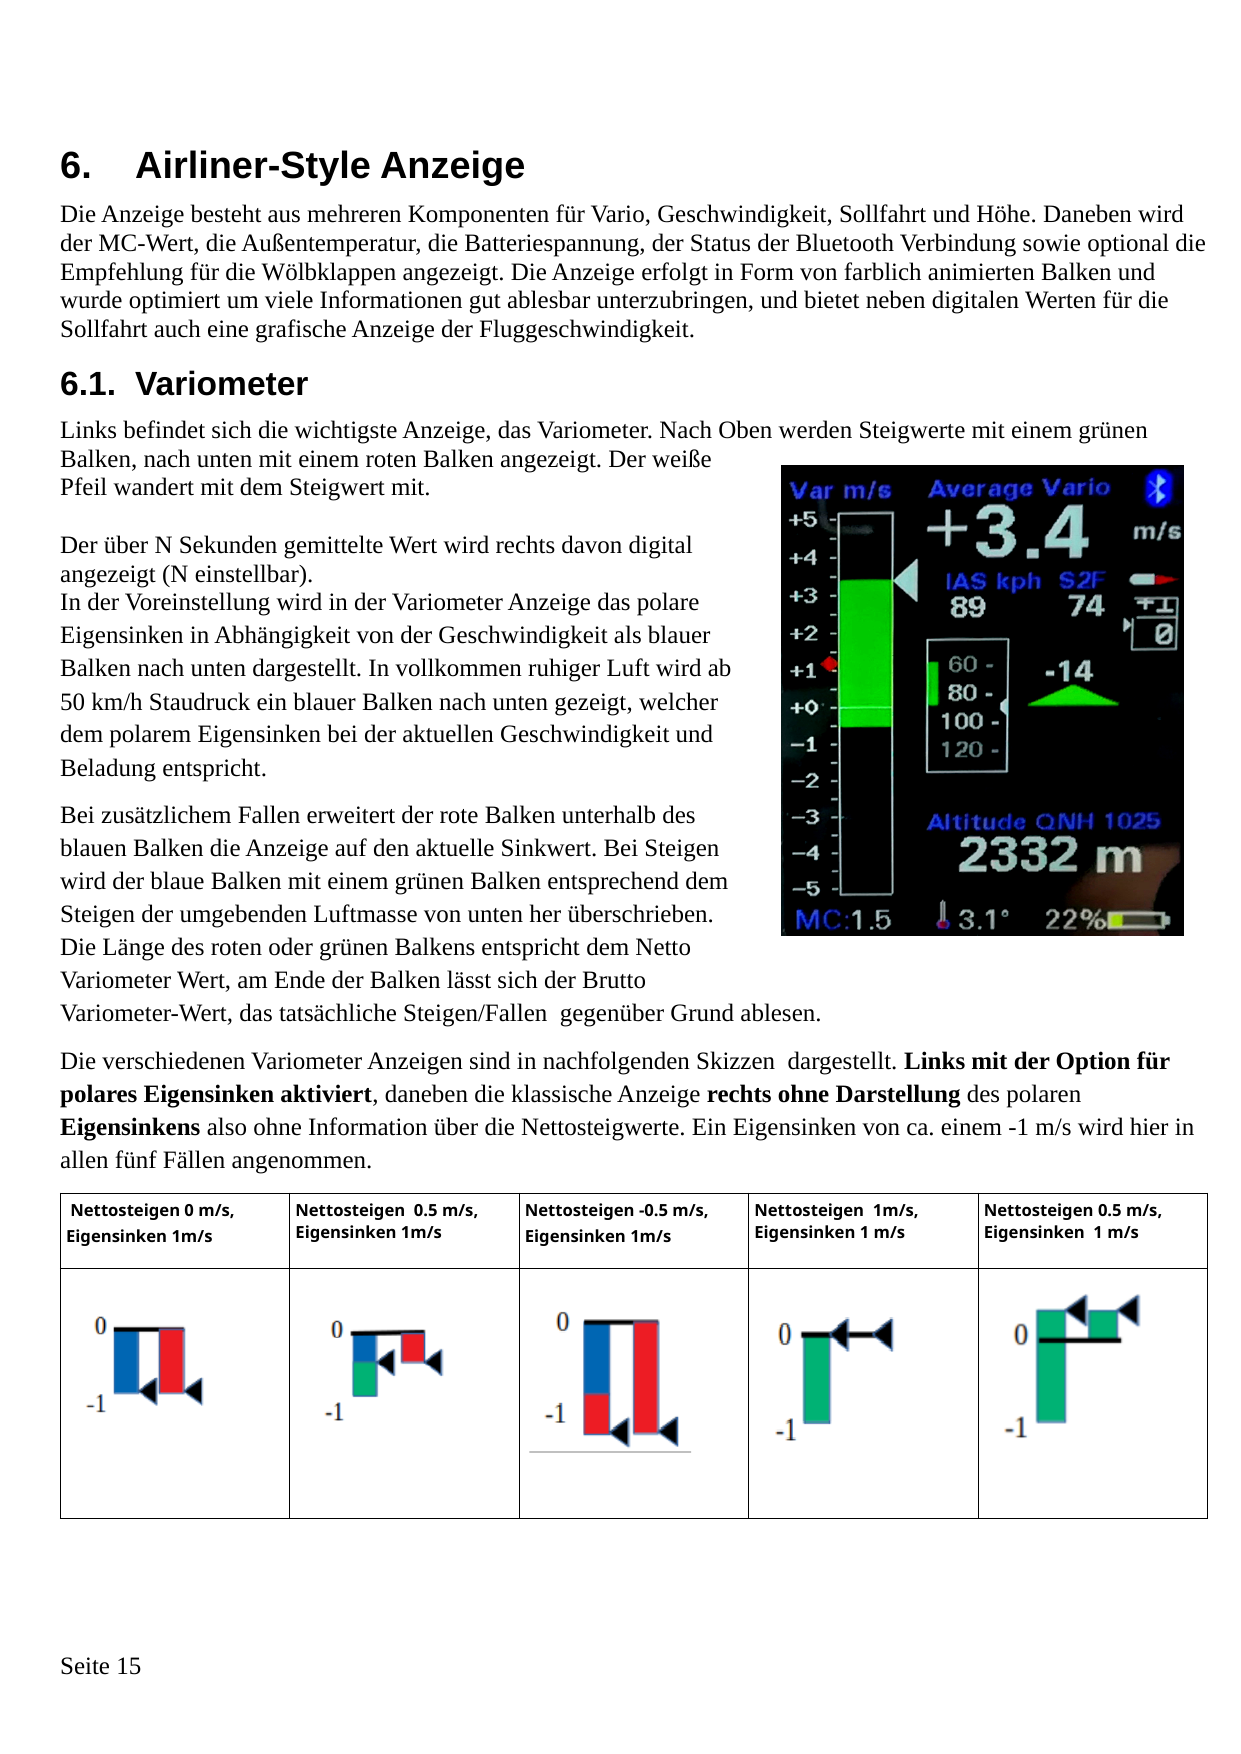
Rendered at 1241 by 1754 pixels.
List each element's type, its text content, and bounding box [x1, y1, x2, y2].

text Die verschiedenen Variometer Anzeigen sind in nachfolgenden Skizzen dargestellt. Links mit der Option für polares Eigensinken aktiviert, daneben die klassische Anzeige rechts ohne Darstellung des polaren Eigensinkens also ohne Information über die Nettosteigwerte. Ein Eigensinken von ca. einem -1 m/s wird hier in allen fünf Fällen angenommen. [60, 1046, 1207, 1174]
picture [992, 1282, 1168, 1461]
table_header Nettosteigen -0.5 m/s, Eigensinken 1m/s [520, 1194, 748, 1267]
picture [303, 1294, 464, 1438]
picture [529, 1285, 692, 1453]
table_header Nettosteigen 0.5 m/s, Eigensinken 1 m/s [979, 1194, 1207, 1267]
table_header Nettosteigen 1m/s, Eigensinken 1 m/s [749, 1194, 978, 1267]
picture [71, 1291, 230, 1436]
table_cell [61, 1269, 289, 1517]
text In der Voreinstellung wird in der Variometer Anzeige das polare Eigensinken in Abhängigkeit von der Geschwindigkeit als blauer Balken nach unten dargestellt. In vollkommen ruhiger Luft wird ab 50 km/h Staudruck ein blauer Balken nach unten gezeigt, welcher dem polarem Eigensinken bei der aktuellen Geschwindigkeit und Beladung entspricht. [60, 587, 781, 781]
text Die Anzeige besteht aus mehreren Komponenten für Vario, Geschwindigkeit, Sollfahrt und Höhe. Daneben wird der MC-Wert, die Außentemperatur, die Batteriespannung, der Status der Bluetooth Verbindung sowie optional die Empfehlung für die Wölbklappen angezeigt. Die Anzeige erfolgt in Form von farblich animierten Balken und wurde optimiert um viele Informationen gut ablesbar unterzubringen, und bietet neben digitalen Werten für die Sollfahrt auch eine grafische Anzeige der Fluggeschwindigkeit. [60, 199, 1207, 343]
subtitle Airliner-Style Anzeige [60, 143, 1207, 187]
table_header Nettosteigen 0.5 m/s, Eigensinken 1m/s [290, 1194, 519, 1267]
table_header Nettosteigen 0 m/s, Eigensinken 1m/s [61, 1194, 289, 1267]
text Bei zusätzlichem Fallen erweitert der rote Balken unterhalb des blauen Balken die Anzeige auf den aktuelle Sinkwert. Bei Steigen wird der blaue Balken mit einem grünen Balken entsprechend dem Steigen der umgebenden Luftmasse von unten her überschrieben. Die Länge des roten oder grünen Balkens entspricht dem Netto Variometer Wert, am Ende der Balken lässt sich der Brutto Variometer-Wert, das tatsächliche Steigen/Fallen gegenüber Grund ablesen. [60, 800, 1207, 1027]
table_cell [979, 1269, 1207, 1517]
text Links befindet sich die wichtigste Anzeige, das Variometer. Nach Oben werden Steigwerte mit einem grünen Balken, nach unten mit einem roten Balken angezeigt. Der weiße Pfeil wandert mit dem Steigwert mit. [60, 415, 1207, 501]
table_cell [290, 1269, 519, 1517]
picture [781, 465, 1184, 936]
text Der über N Sekunden gemittelte Wert wird rechts davon digital angezeigt (N einstellbar). [60, 530, 781, 587]
picture [764, 1287, 912, 1462]
table_cell [520, 1269, 748, 1517]
subtitle Variometer [60, 364, 1207, 402]
table_cell [749, 1269, 978, 1517]
